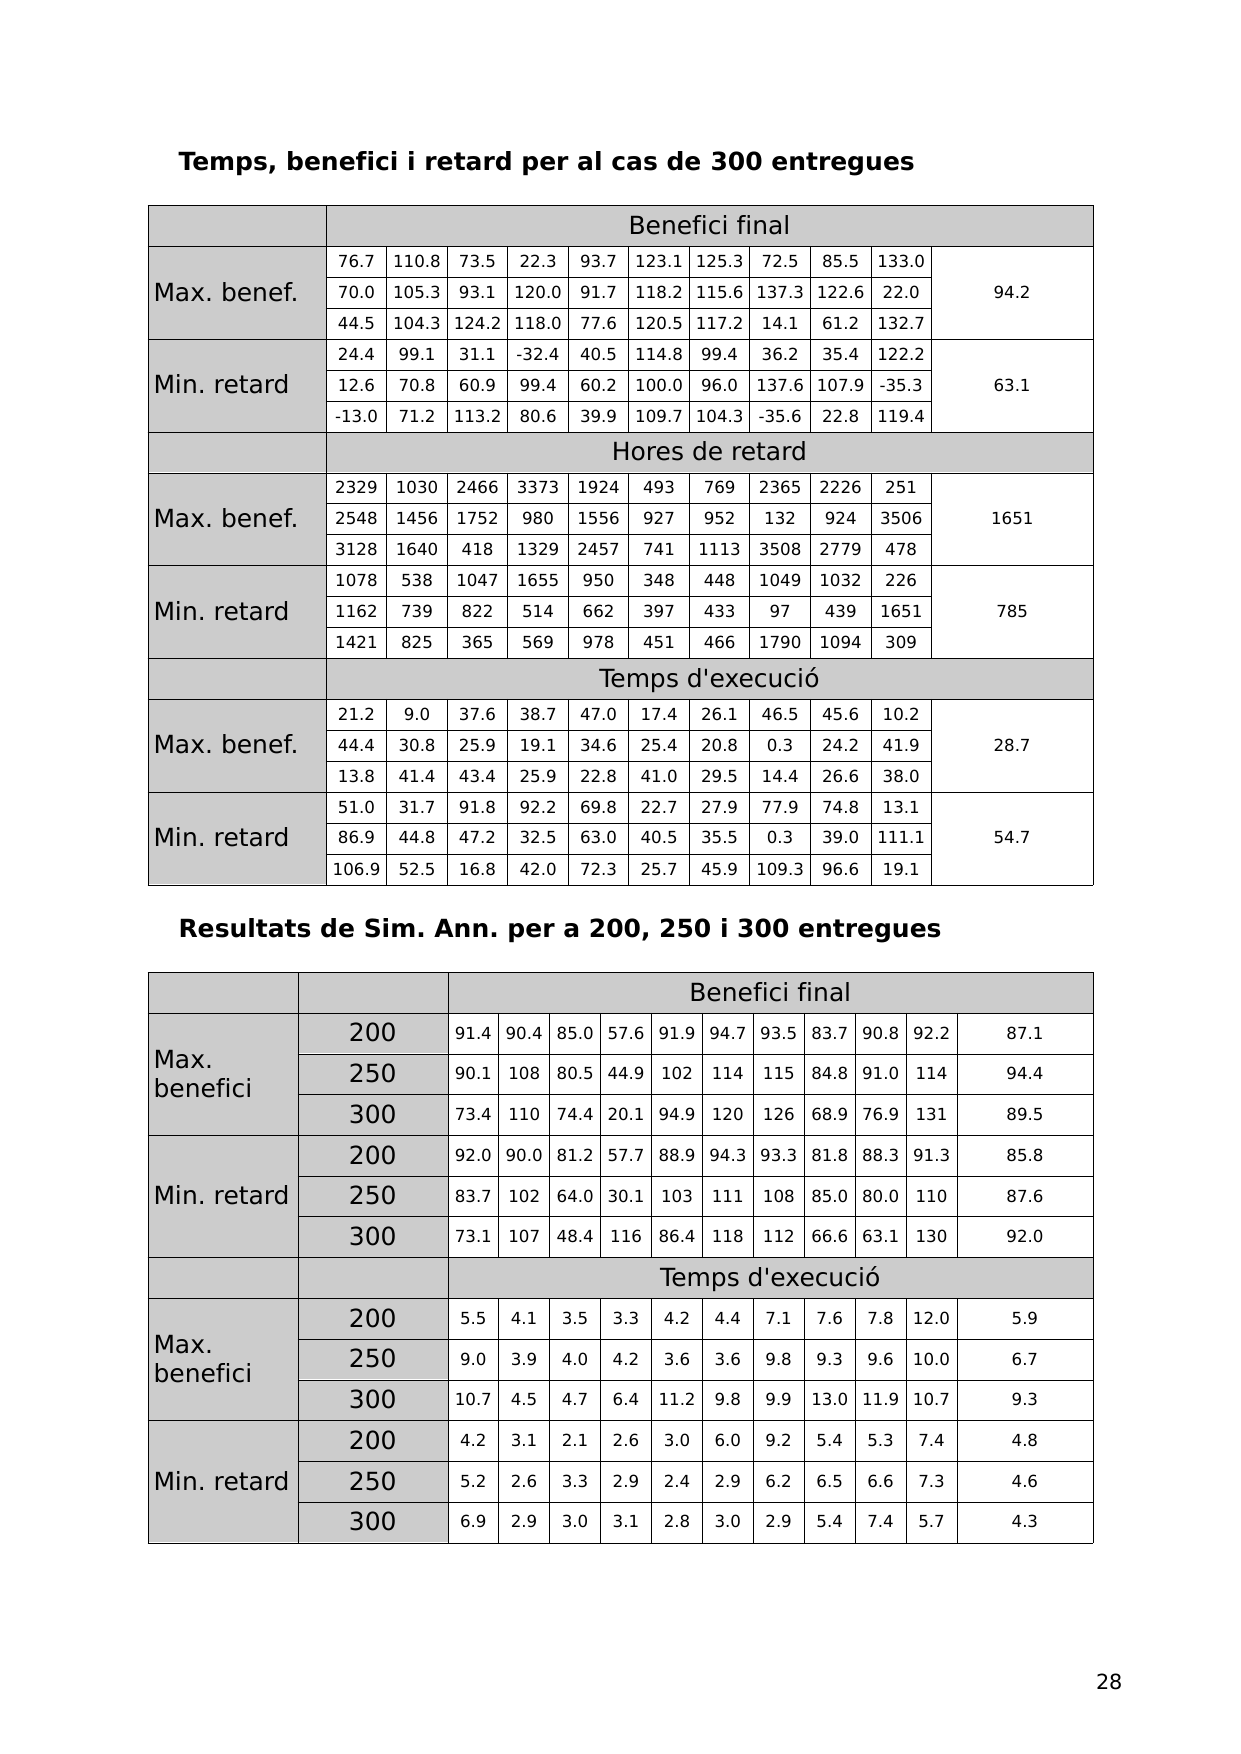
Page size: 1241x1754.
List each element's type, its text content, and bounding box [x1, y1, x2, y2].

table_cell 89.5 [958, 1095, 1093, 1135]
table_cell 114 [703, 1055, 753, 1094]
table_cell 119.4 [872, 402, 931, 432]
table_cell 66.6 [805, 1217, 855, 1257]
table_cell 115.6 [690, 278, 749, 308]
table_cell 120.5 [629, 309, 689, 339]
table_cell 1651 [872, 597, 931, 627]
table_cell 100.0 [629, 371, 689, 401]
table_cell 88.3 [856, 1136, 906, 1176]
table_cell 3.9 [499, 1340, 549, 1379]
table_cell 451 [629, 628, 689, 658]
table_cell 2.1 [550, 1421, 600, 1461]
table_cell 7.6 [805, 1299, 855, 1339]
table_cell 1456 [387, 504, 447, 534]
table_cell 25.9 [448, 731, 507, 761]
table_cell Min. retard [149, 1136, 298, 1257]
table_header Benefici final [449, 973, 1093, 1013]
table_cell 980 [508, 504, 568, 534]
table_cell 41.9 [872, 731, 931, 761]
table_cell 950 [569, 566, 628, 596]
table_cell 397 [629, 597, 689, 627]
table_cell 2.6 [499, 1462, 549, 1502]
table_cell 114 [907, 1055, 957, 1094]
table_cell Min. retard [149, 793, 326, 884]
table_cell 109.3 [750, 855, 810, 884]
table_cell 92.0 [958, 1217, 1093, 1257]
table_cell 5.4 [805, 1503, 855, 1542]
table_cell 102 [499, 1177, 549, 1216]
table_cell 97 [750, 597, 810, 627]
table_cell 11.9 [856, 1381, 906, 1420]
table_cell -13.0 [327, 402, 386, 432]
table_cell 106.9 [327, 855, 386, 884]
table_cell 250 [299, 1055, 448, 1094]
table_cell 93.5 [754, 1014, 804, 1053]
table_cell 109.7 [629, 402, 689, 432]
table_cell 91.3 [907, 1136, 957, 1176]
table_cell 70.8 [387, 371, 447, 401]
table_cell 110.8 [387, 247, 447, 277]
table_cell 94.2 [932, 247, 1093, 339]
table_cell 439 [811, 597, 871, 627]
table_header Benefici final [327, 206, 1093, 246]
table_cell 40.5 [569, 340, 628, 370]
table_cell 739 [387, 597, 447, 627]
table_cell 90.8 [856, 1014, 906, 1053]
table_cell 4.3 [958, 1503, 1093, 1542]
table_cell 42.0 [508, 855, 568, 884]
table_header Hores de retard [327, 433, 1093, 472]
table_cell 44.4 [327, 731, 386, 761]
table_cell 38.0 [872, 762, 931, 792]
table_cell 105.3 [387, 278, 447, 308]
table_cell 52.5 [387, 855, 447, 884]
table_cell 28.7 [932, 700, 1093, 792]
table_cell 77.6 [569, 309, 628, 339]
table_cell 91.4 [449, 1014, 498, 1053]
table_cell 4.6 [958, 1462, 1093, 1502]
table_cell 99.4 [690, 340, 749, 370]
table_header Temps d'execució [327, 659, 1093, 699]
table_cell 38.7 [508, 700, 568, 730]
table_cell 2.9 [703, 1462, 753, 1502]
table_cell 96.0 [690, 371, 749, 401]
table_cell 51.0 [327, 793, 386, 823]
table_header Temps d'execució [449, 1258, 1093, 1298]
table_cell 5.4 [805, 1421, 855, 1461]
table_cell 5.9 [958, 1299, 1093, 1339]
table_cell 2.9 [601, 1462, 651, 1502]
table_cell 25.4 [629, 731, 689, 761]
table_cell 20.1 [601, 1095, 651, 1135]
table_cell 200 [299, 1014, 448, 1053]
table_cell 3373 [508, 474, 568, 503]
table_cell 90.4 [499, 1014, 549, 1053]
table_cell -35.3 [872, 371, 931, 401]
table_cell 200 [299, 1299, 448, 1339]
table_cell 61.2 [811, 309, 871, 339]
table_cell 22.8 [569, 762, 628, 792]
table_cell 57.7 [601, 1136, 651, 1176]
table_cell 39.0 [811, 824, 871, 853]
table_cell 132.7 [872, 309, 931, 339]
table_cell 20.8 [690, 731, 749, 761]
table_cell 133.0 [872, 247, 931, 277]
table_cell Max. benef. [149, 247, 326, 339]
table_cell 14.1 [750, 309, 810, 339]
table_cell 64.0 [550, 1177, 600, 1216]
table_cell 102 [652, 1055, 702, 1094]
table_cell 978 [569, 628, 628, 658]
table_cell 94.9 [652, 1095, 702, 1135]
table_cell 1752 [448, 504, 507, 534]
table_cell 1655 [508, 566, 568, 596]
table_cell 662 [569, 597, 628, 627]
table_cell 2226 [811, 474, 871, 503]
table_cell 115 [754, 1055, 804, 1094]
table_cell 77.9 [750, 793, 810, 823]
table_cell 60.9 [448, 371, 507, 401]
table_cell 93.7 [569, 247, 628, 277]
table_cell 112 [754, 1217, 804, 1257]
table_cell 348 [629, 566, 689, 596]
table_cell 113.2 [448, 402, 507, 432]
table_cell 80.5 [550, 1055, 600, 1094]
table_cell 69.8 [569, 793, 628, 823]
table_cell 25.7 [629, 855, 689, 884]
table_cell 9.8 [754, 1340, 804, 1379]
table_cell 43.4 [448, 762, 507, 792]
table_cell 9.0 [449, 1340, 498, 1379]
table_cell 81.2 [550, 1136, 600, 1176]
table_cell 300 [299, 1381, 448, 1420]
table_cell 74.8 [811, 793, 871, 823]
table_cell 118 [703, 1217, 753, 1257]
table_cell 37.6 [448, 700, 507, 730]
table_cell 24.2 [811, 731, 871, 761]
table_cell 1924 [569, 474, 628, 503]
table_cell 7.1 [754, 1299, 804, 1339]
table_cell 57.6 [601, 1014, 651, 1053]
table_cell 108 [754, 1177, 804, 1216]
table_cell 4.2 [652, 1299, 702, 1339]
table_cell 7.4 [907, 1421, 957, 1461]
table_cell 111 [703, 1177, 753, 1216]
table_cell 448 [690, 566, 749, 596]
table_cell 104.3 [690, 402, 749, 432]
table_cell 104.3 [387, 309, 447, 339]
table_cell 5.3 [856, 1421, 906, 1461]
table_cell 54.7 [932, 793, 1093, 884]
table_cell 16.8 [448, 855, 507, 884]
table_cell 34.6 [569, 731, 628, 761]
table_cell 132 [750, 504, 810, 534]
table_cell 4.8 [958, 1421, 1093, 1461]
table_cell 80.0 [856, 1177, 906, 1216]
table_cell 21.2 [327, 700, 386, 730]
table_cell 1162 [327, 597, 386, 627]
table_cell 45.6 [811, 700, 871, 730]
table_cell 822 [448, 597, 507, 627]
table_cell 84.8 [805, 1055, 855, 1094]
table_cell 300 [299, 1217, 448, 1257]
table_cell 103 [652, 1177, 702, 1216]
table_cell 91.8 [448, 793, 507, 823]
table_cell 63.0 [569, 824, 628, 853]
table_cell 13.8 [327, 762, 386, 792]
table_cell 9.0 [387, 700, 447, 730]
table_cell 29.5 [690, 762, 749, 792]
table_cell 76.9 [856, 1095, 906, 1135]
table_cell 91.9 [652, 1014, 702, 1053]
table_cell 93.3 [754, 1136, 804, 1176]
table_cell 35.4 [811, 340, 871, 370]
table_cell 785 [932, 566, 1093, 658]
table_cell 85.0 [550, 1014, 600, 1053]
table_cell 514 [508, 597, 568, 627]
table_cell 3508 [750, 535, 810, 565]
table_cell 538 [387, 566, 447, 596]
table_cell 30.8 [387, 731, 447, 761]
table_cell -35.6 [750, 402, 810, 432]
table_cell 1094 [811, 628, 871, 658]
table_cell 3.3 [550, 1462, 600, 1502]
table_cell 90.1 [449, 1055, 498, 1094]
table_cell 7.4 [856, 1503, 906, 1542]
table_cell 86.4 [652, 1217, 702, 1257]
table_cell 2457 [569, 535, 628, 565]
table_cell 124.2 [448, 309, 507, 339]
table_cell 365 [448, 628, 507, 658]
table_cell 6.4 [601, 1381, 651, 1420]
table_cell 251 [872, 474, 931, 503]
table_cell 0.3 [750, 731, 810, 761]
table_cell 1651 [932, 474, 1093, 565]
table_cell 74.4 [550, 1095, 600, 1135]
table_cell 9.2 [754, 1421, 804, 1461]
table_cell 5.7 [907, 1503, 957, 1542]
table_cell 2.9 [499, 1503, 549, 1542]
table_cell 92.2 [508, 793, 568, 823]
table_cell 81.8 [805, 1136, 855, 1176]
table_cell 10.7 [907, 1381, 957, 1420]
table_cell 4.5 [499, 1381, 549, 1420]
table_cell 22.8 [811, 402, 871, 432]
table_cell 12.0 [907, 1299, 957, 1339]
table_cell 32.5 [508, 824, 568, 853]
table_cell 2.8 [652, 1503, 702, 1542]
table_cell 3.3 [601, 1299, 651, 1339]
table_cell 47.0 [569, 700, 628, 730]
table_cell 924 [811, 504, 871, 534]
table_cell 120.0 [508, 278, 568, 308]
table_cell 226 [872, 566, 931, 596]
table_cell 478 [872, 535, 931, 565]
table_cell 2548 [327, 504, 386, 534]
table_cell 63.1 [932, 340, 1093, 432]
table_cell 87.1 [958, 1014, 1093, 1053]
table_cell 1640 [387, 535, 447, 565]
table_cell 2.6 [601, 1421, 651, 1461]
table_cell 9.9 [754, 1381, 804, 1420]
table_cell 300 [299, 1503, 448, 1542]
table_cell 1421 [327, 628, 386, 658]
table_cell 3.5 [550, 1299, 600, 1339]
table_cell 36.2 [750, 340, 810, 370]
table_cell 90.0 [499, 1136, 549, 1176]
table_cell 4.2 [449, 1421, 498, 1461]
table_header [149, 1258, 298, 1298]
table_cell 120 [703, 1095, 753, 1135]
table_cell 72.5 [750, 247, 810, 277]
table_cell 12.6 [327, 371, 386, 401]
table_cell 3.6 [652, 1340, 702, 1379]
table_cell 126 [754, 1095, 804, 1135]
table_cell Max. benef. [149, 474, 326, 565]
table_cell 25.9 [508, 762, 568, 792]
table_cell 122.2 [872, 340, 931, 370]
table_cell 17.4 [629, 700, 689, 730]
table_cell 44.9 [601, 1055, 651, 1094]
table_cell 41.4 [387, 762, 447, 792]
table_cell 46.5 [750, 700, 810, 730]
table_cell 0.3 [750, 824, 810, 853]
table_cell Min. retard [149, 340, 326, 432]
table_cell 2.9 [754, 1503, 804, 1542]
table_cell 952 [690, 504, 749, 534]
table_cell 4.2 [601, 1340, 651, 1379]
table_cell 123.1 [629, 247, 689, 277]
table_cell 47.2 [448, 824, 507, 853]
table_cell 88.9 [652, 1136, 702, 1176]
table_cell 63.1 [856, 1217, 906, 1257]
table_cell 250 [299, 1462, 448, 1502]
table_cell -32.4 [508, 340, 568, 370]
table_cell 9.6 [856, 1340, 906, 1379]
table_cell 2779 [811, 535, 871, 565]
table_cell 116 [601, 1217, 651, 1257]
table_cell 110 [499, 1095, 549, 1135]
table_cell 108 [499, 1055, 549, 1094]
table_cell 4.1 [499, 1299, 549, 1339]
table_cell 73.5 [448, 247, 507, 277]
table_cell 68.9 [805, 1095, 855, 1135]
table_cell 3.0 [703, 1503, 753, 1542]
table_cell 44.5 [327, 309, 386, 339]
table_cell 92.2 [907, 1014, 957, 1053]
table_cell 2.4 [652, 1462, 702, 1502]
table_cell 31.7 [387, 793, 447, 823]
table_cell 1030 [387, 474, 447, 503]
table_cell 99.4 [508, 371, 568, 401]
table_cell 2365 [750, 474, 810, 503]
table_cell 45.9 [690, 855, 749, 884]
table_cell 31.1 [448, 340, 507, 370]
table_cell 137.3 [750, 278, 810, 308]
table_cell 1047 [448, 566, 507, 596]
table_cell Max. benefici [149, 1014, 298, 1135]
table_cell 10.2 [872, 700, 931, 730]
table_cell 10.7 [449, 1381, 498, 1420]
table_cell 73.4 [449, 1095, 498, 1135]
table_cell 1078 [327, 566, 386, 596]
table_cell 1113 [690, 535, 749, 565]
table_cell 200 [299, 1421, 448, 1461]
table_cell 2466 [448, 474, 507, 503]
table_cell 118.0 [508, 309, 568, 339]
table_cell 85.8 [958, 1136, 1093, 1176]
table_cell 250 [299, 1177, 448, 1216]
table_cell 44.8 [387, 824, 447, 853]
table_cell 433 [690, 597, 749, 627]
table_cell 71.2 [387, 402, 447, 432]
table_header [149, 659, 326, 699]
table_cell 80.6 [508, 402, 568, 432]
table_cell 92.0 [449, 1136, 498, 1176]
table_cell 300 [299, 1095, 448, 1135]
table_cell 825 [387, 628, 447, 658]
table_cell 83.7 [449, 1177, 498, 1216]
table_cell Min. retard [149, 566, 326, 658]
table_cell 1032 [811, 566, 871, 596]
table_cell 122.6 [811, 278, 871, 308]
table_cell 11.2 [652, 1381, 702, 1420]
table_cell 5.5 [449, 1299, 498, 1339]
table_cell 466 [690, 628, 749, 658]
table_cell 1049 [750, 566, 810, 596]
table_cell 6.6 [856, 1462, 906, 1502]
table_cell 110 [907, 1177, 957, 1216]
table_cell 87.6 [958, 1177, 1093, 1216]
table_cell 94.3 [703, 1136, 753, 1176]
table_cell 309 [872, 628, 931, 658]
table_cell 13.1 [872, 793, 931, 823]
table_cell 4.4 [703, 1299, 753, 1339]
table_cell 107.9 [811, 371, 871, 401]
table_cell 83.7 [805, 1014, 855, 1053]
table_cell 93.1 [448, 278, 507, 308]
table_header [149, 206, 326, 246]
table_cell 769 [690, 474, 749, 503]
table_cell 76.7 [327, 247, 386, 277]
table_cell 5.2 [449, 1462, 498, 1502]
table_cell 130 [907, 1217, 957, 1257]
table_cell Max. benef. [149, 700, 326, 792]
table_cell 9.3 [958, 1381, 1093, 1420]
table_cell 19.1 [872, 855, 931, 884]
table_cell 35.5 [690, 824, 749, 853]
table_cell 3506 [872, 504, 931, 534]
table_header [149, 433, 326, 472]
table_cell 6.2 [754, 1462, 804, 1502]
table_cell 569 [508, 628, 568, 658]
table_cell 131 [907, 1095, 957, 1135]
table_cell Min. retard [149, 1421, 298, 1542]
table_cell 137.6 [750, 371, 810, 401]
table_cell 26.1 [690, 700, 749, 730]
table_cell 94.7 [703, 1014, 753, 1053]
table_cell 927 [629, 504, 689, 534]
table_cell 1329 [508, 535, 568, 565]
table_cell 1556 [569, 504, 628, 534]
table_cell 22.7 [629, 793, 689, 823]
table_cell 9.3 [805, 1340, 855, 1379]
table_cell 91.0 [856, 1055, 906, 1094]
table_cell 26.6 [811, 762, 871, 792]
table_cell 6.0 [703, 1421, 753, 1461]
table_cell 60.2 [569, 371, 628, 401]
table_cell 9.8 [703, 1381, 753, 1420]
table_header [299, 973, 448, 1013]
table_cell 418 [448, 535, 507, 565]
table_cell 30.1 [601, 1177, 651, 1216]
table_cell 3.6 [703, 1340, 753, 1379]
table_cell 114.8 [629, 340, 689, 370]
table_cell 40.5 [629, 824, 689, 853]
table_cell 741 [629, 535, 689, 565]
table_cell 493 [629, 474, 689, 503]
table_cell 4.7 [550, 1381, 600, 1420]
table_cell 1790 [750, 628, 810, 658]
table_cell 94.4 [958, 1055, 1093, 1094]
table_cell 22.0 [872, 278, 931, 308]
table_cell 99.1 [387, 340, 447, 370]
table_cell 96.6 [811, 855, 871, 884]
table_cell 7.3 [907, 1462, 957, 1502]
table_cell 86.9 [327, 824, 386, 853]
table_cell 73.1 [449, 1217, 498, 1257]
table_cell 3.1 [601, 1503, 651, 1542]
text Resultats de Sim. Ann. per a 200, 250 i 300 entregues [118, 914, 1122, 943]
table_cell 7.8 [856, 1299, 906, 1339]
table_cell 250 [299, 1340, 448, 1379]
table_cell 91.7 [569, 278, 628, 308]
text Temps, benefici i retard per al cas de 300 entregues [118, 147, 1122, 176]
table_cell 72.3 [569, 855, 628, 884]
table_cell 118.2 [629, 278, 689, 308]
table_cell 6.5 [805, 1462, 855, 1502]
table_cell 107 [499, 1217, 549, 1257]
table_cell Max. benefici [149, 1299, 298, 1420]
table_cell 22.3 [508, 247, 568, 277]
table_cell 85.0 [805, 1177, 855, 1216]
table_cell 117.2 [690, 309, 749, 339]
table_cell 2329 [327, 474, 386, 503]
table_cell 48.4 [550, 1217, 600, 1257]
table_cell 111.1 [872, 824, 931, 853]
table_cell 14.4 [750, 762, 810, 792]
table_cell 3128 [327, 535, 386, 565]
table_cell 4.0 [550, 1340, 600, 1379]
table_cell 85.5 [811, 247, 871, 277]
table_cell 125.3 [690, 247, 749, 277]
table_cell 6.7 [958, 1340, 1093, 1379]
table_cell 3.0 [550, 1503, 600, 1542]
table_cell 70.0 [327, 278, 386, 308]
table_cell 39.9 [569, 402, 628, 432]
table_cell 3.1 [499, 1421, 549, 1461]
table_cell 41.0 [629, 762, 689, 792]
table_header [299, 1258, 448, 1298]
table_cell 19.1 [508, 731, 568, 761]
table_cell 6.9 [449, 1503, 498, 1542]
table_cell 27.9 [690, 793, 749, 823]
table_header [149, 973, 298, 1013]
table_cell 24.4 [327, 340, 386, 370]
table_cell 200 [299, 1136, 448, 1176]
table_cell 13.0 [805, 1381, 855, 1420]
table_cell 3.0 [652, 1421, 702, 1461]
table_cell 10.0 [907, 1340, 957, 1379]
